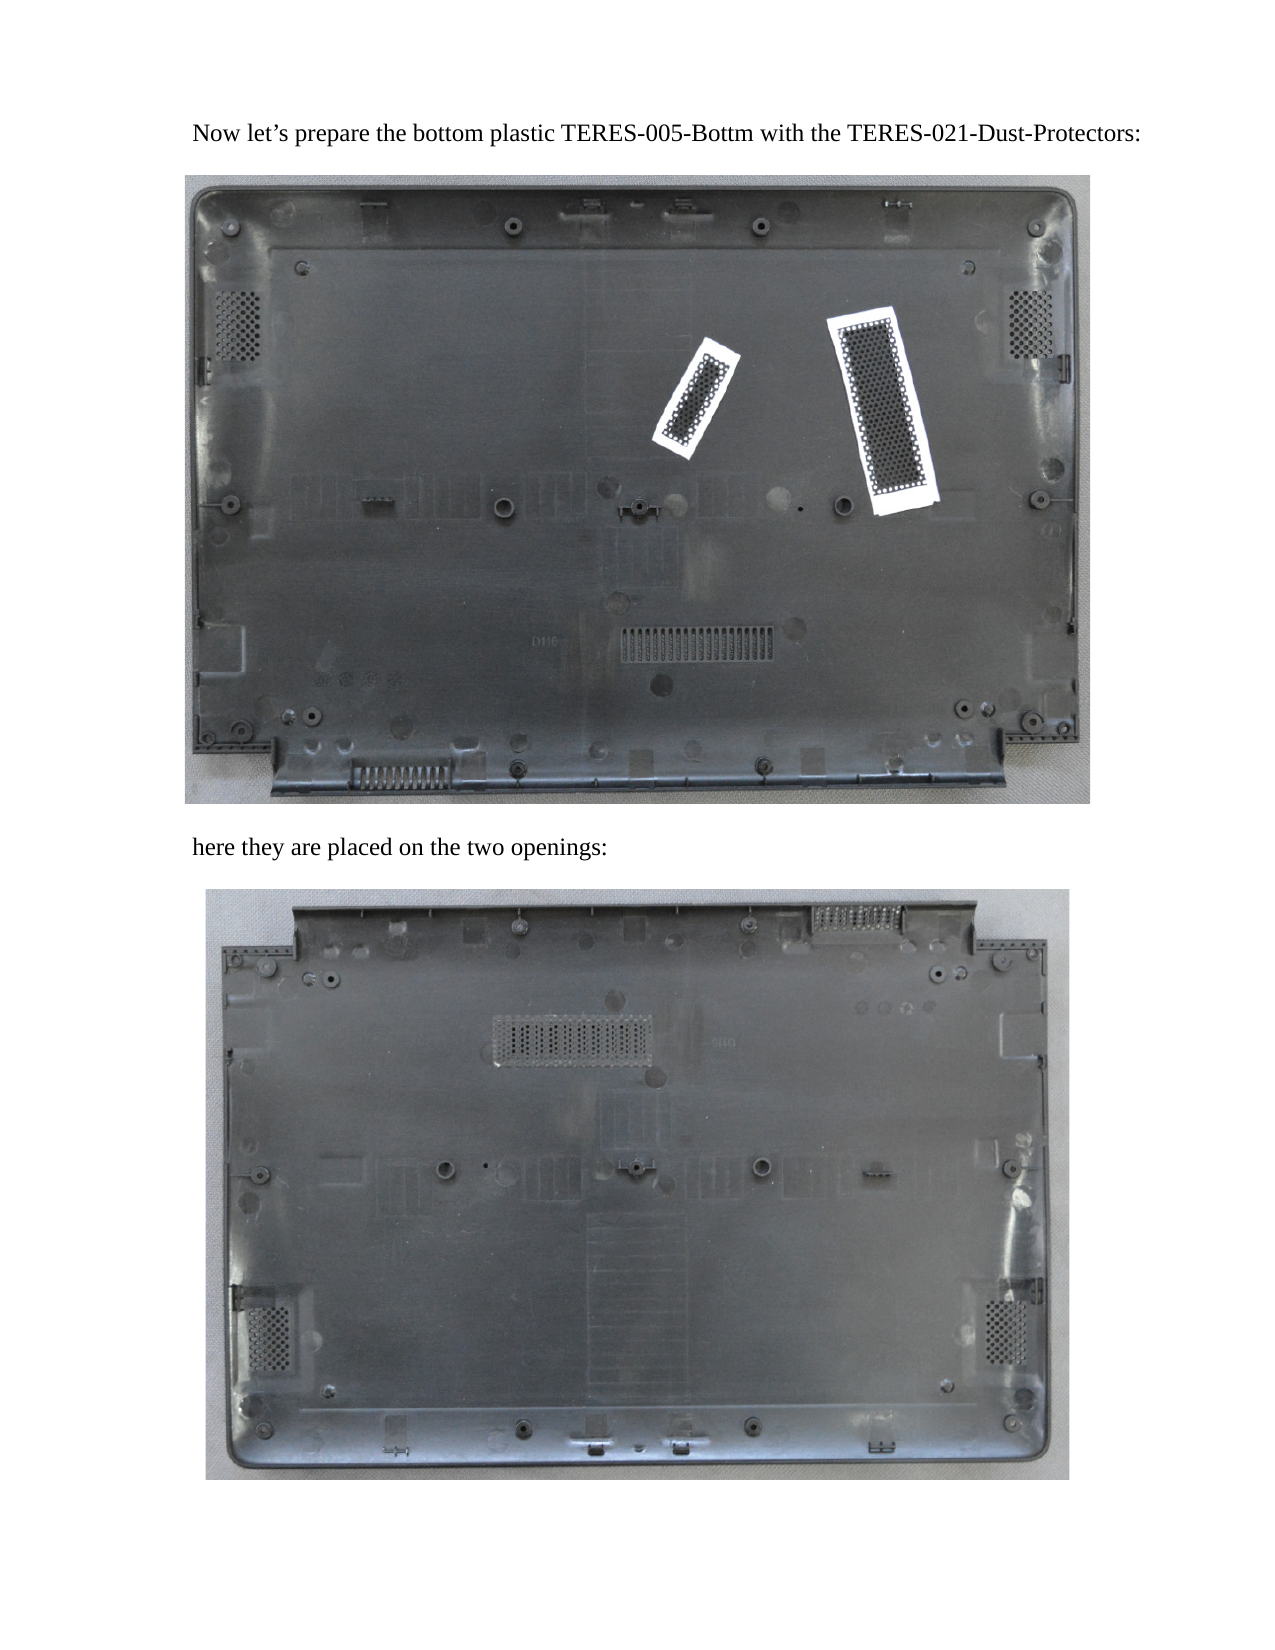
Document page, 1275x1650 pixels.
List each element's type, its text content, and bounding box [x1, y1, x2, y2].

text here they are placed on the two openings: [118, 832, 1157, 861]
picture [184, 175, 1091, 804]
text Now let’s prepare the bottom plastic TERES-005-Bottm with the TERES-021-Dust-Protectors: [118, 118, 1157, 147]
picture [205, 889, 1070, 1480]
